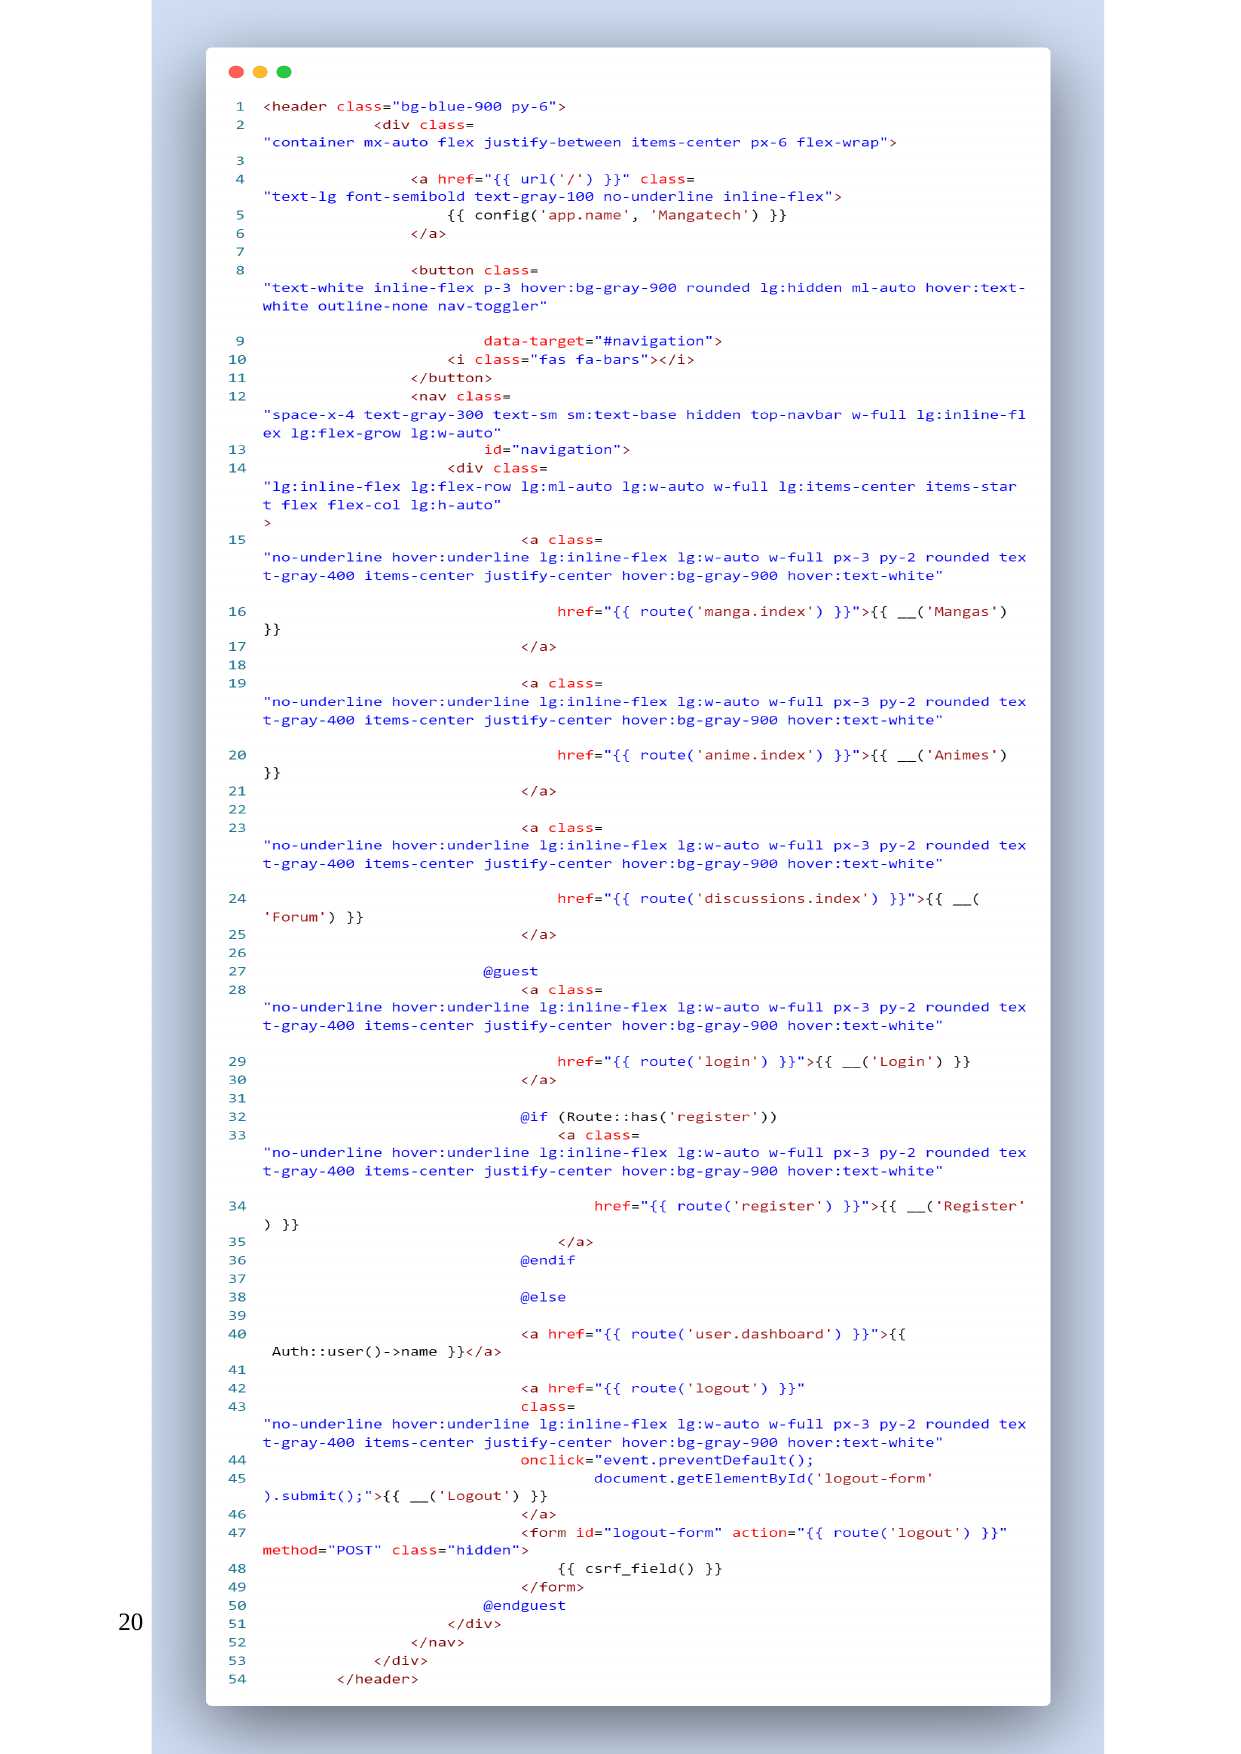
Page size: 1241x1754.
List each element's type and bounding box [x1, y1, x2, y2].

picture [151, 0, 1105, 1754]
